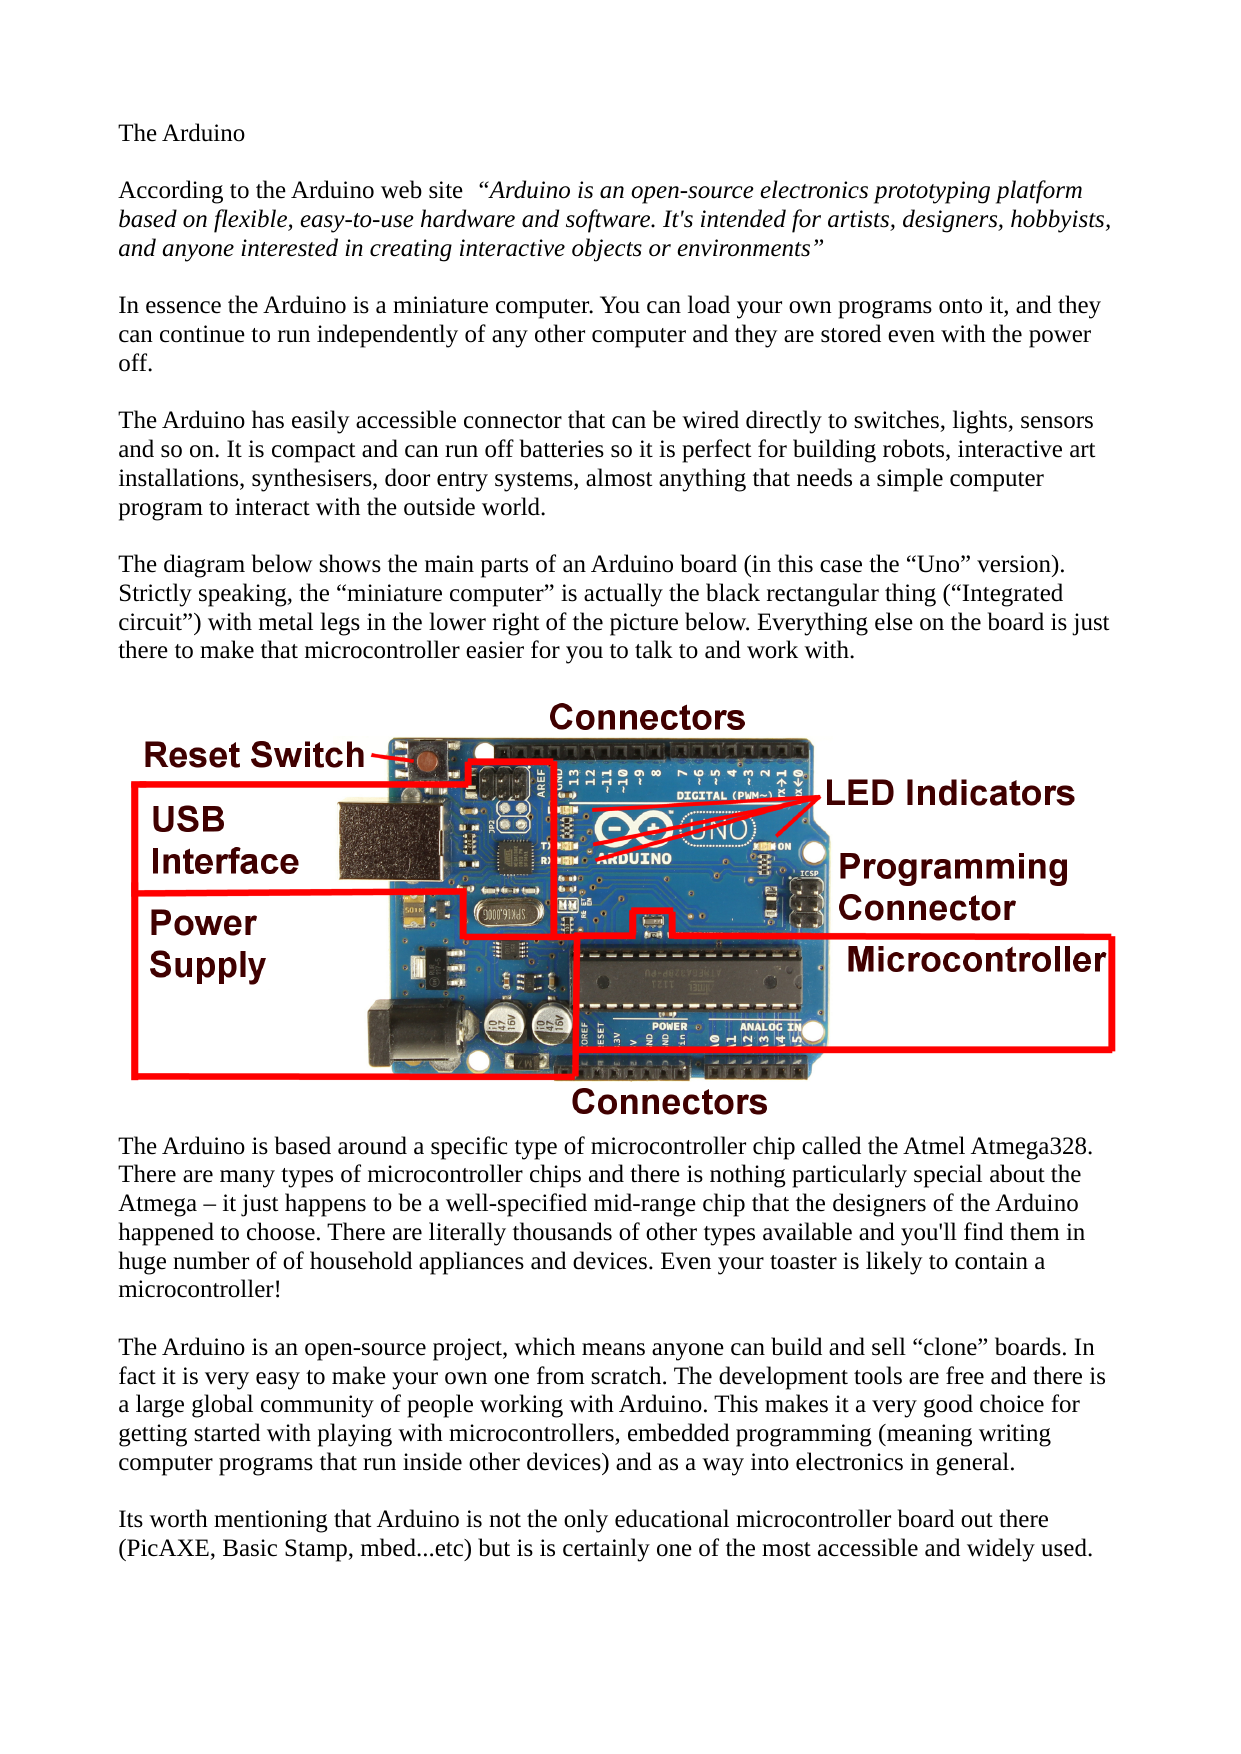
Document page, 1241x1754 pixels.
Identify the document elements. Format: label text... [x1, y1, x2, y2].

text According to the Arduino web site “Arduino is an open-source electronics prototyping platform based on flexible, easy-to-use hardware and software. It's intended for artists, designers, hobbyists, and anyone interested in creating interactive objects or environments” [118, 176, 1122, 262]
text Its worth mentioning that Arduino is not the only educational microcontroller board out there (PicAXE, Basic Stamp, mbed...etc) but is is certainly one of the most accessible and widely used. [118, 1504, 1122, 1562]
text The Arduino is an open-source project, which means anyone can build and sell “clone” boards. In fact it is very easy to make your own one from scratch. The development tools are free and there is a large global community of people working with Arduino. This makes it a very good choice for getting started with playing with microcontrollers, embedded programming (meaning writing computer programs that run inside other devices) and as a way into electronics in general. [118, 1332, 1122, 1476]
text The Arduino [118, 118, 1122, 147]
text The Arduino has easily accessible connector that can be wired directly to switches, lights, sensors and so on. It is compact and can run off batteries so it is perfect for building robots, interactive art installations, synthesisers, door entry systems, almost anything that needs a simple computer program to interact with the outside world. [118, 406, 1122, 521]
text The Arduino is based around a specific type of microcontroller chip called the Atmel Atmega328. There are many types of microcontroller chips and there is nothing particularly special about the Atmega – it just happens to be a well-specified mid-range chip that the designers of the Arduino happened to choose. There are literally thousands of other types available and you'll find them in huge number of of household appliances and devices. Even your toaster is likely to contain a microcontroller! [118, 1131, 1122, 1303]
text In essence the Arduino is a miniature computer. You can load your own programs onto it, and they can continue to run independently of any other computer and they are stored even with the power off. [118, 291, 1122, 377]
text The diagram below shows the main parts of an Arduino board (in this case the “Uno” version). Strictly speaking, the “miniature computer” is actually the black rectangular thing (“Integrated circuit”) with metal legs in the lower right of the picture below. Everything else on the board is just there to make that microcontroller easier for you to talk to and work with. [118, 549, 1122, 664]
